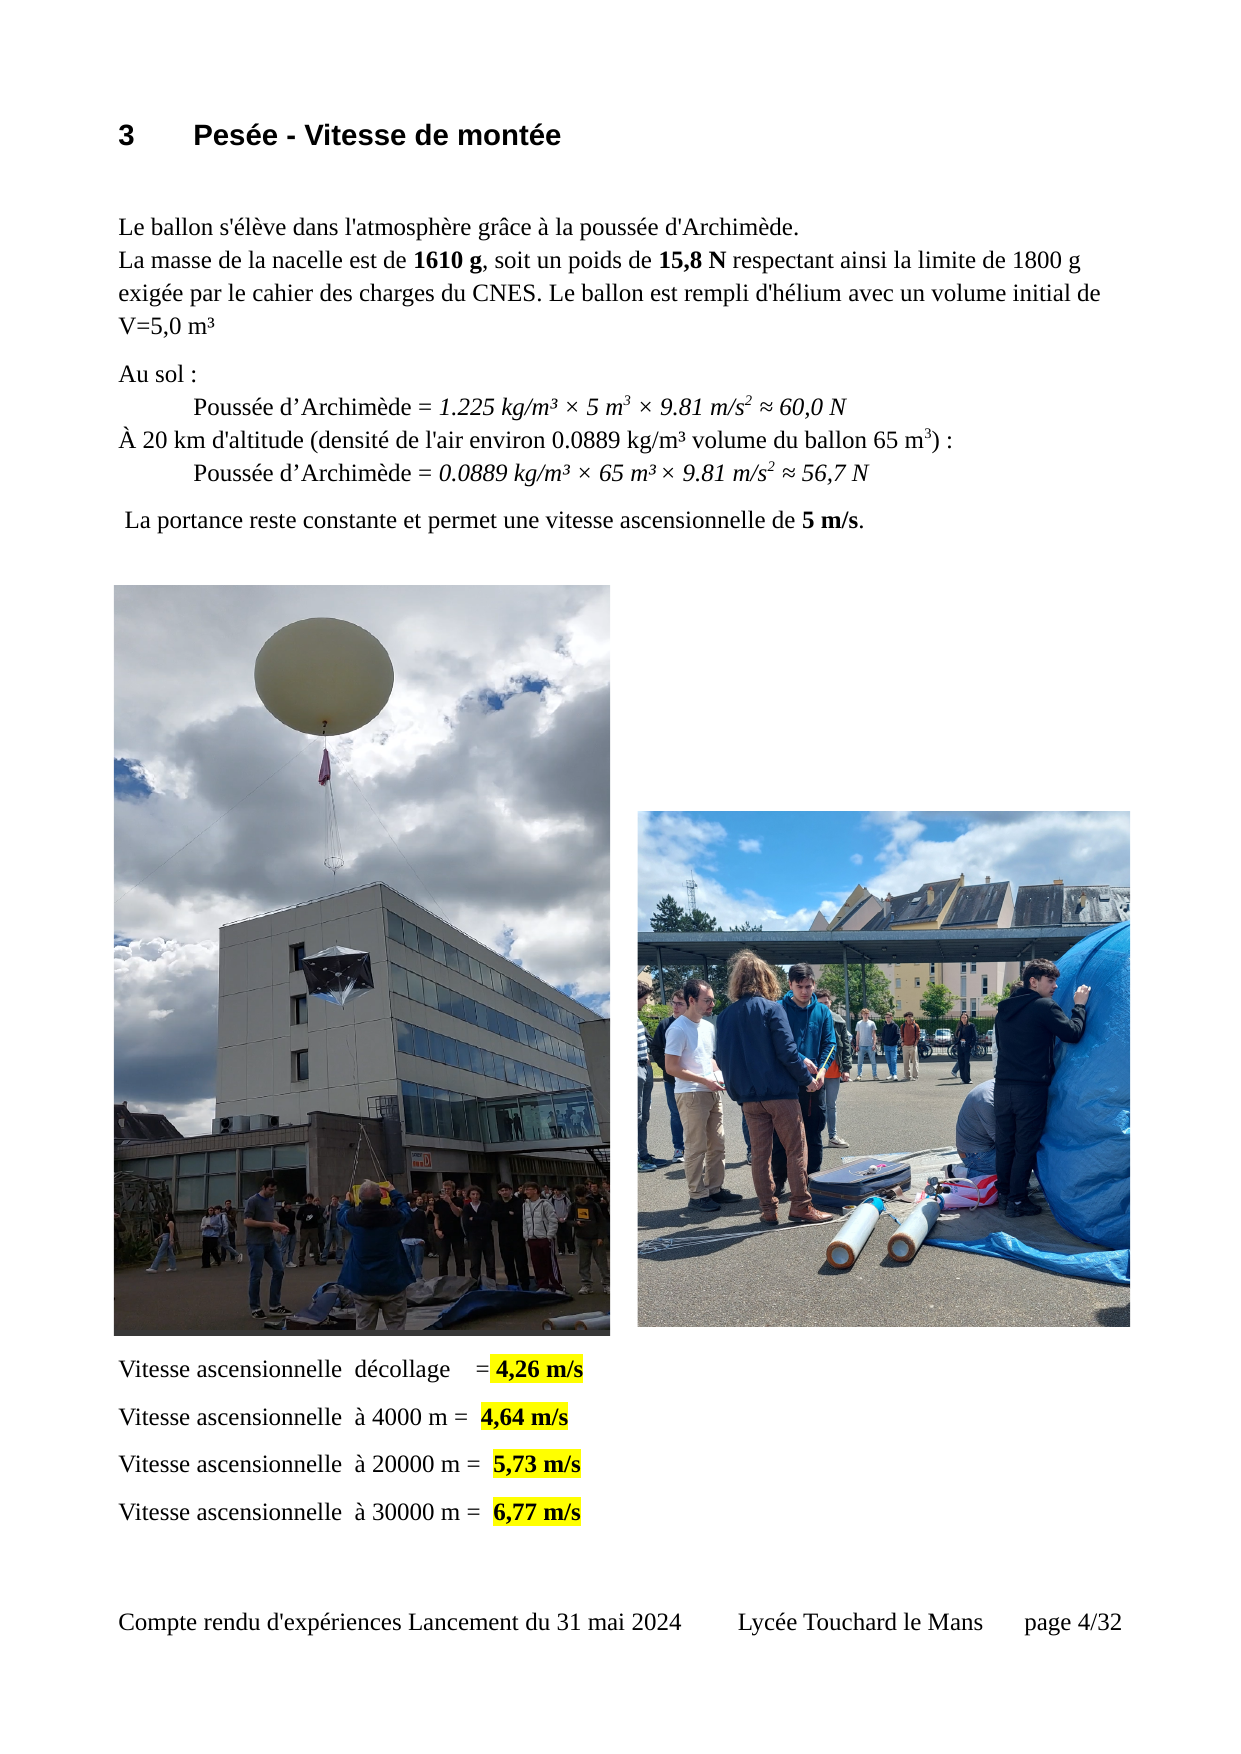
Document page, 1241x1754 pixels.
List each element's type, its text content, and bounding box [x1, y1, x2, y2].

picture [113, 585, 611, 1336]
text Vitesse ascensionnelle à 20000 m = 5,73 m/s [118, 1449, 1122, 1478]
text Vitesse ascensionnelle à 4000 m = 4,64 m/s [118, 1402, 1122, 1430]
picture [637, 811, 1131, 1327]
text Au sol : Poussée d’Archimède = 1.225 kg/m³ × 5 m3 × 9.81 m/s2 ≈ 60,0 N À 20 km d'altitude (densité de l'air environ 0.0889 kg/m³ volume du ballon 65 m3) : Poussée d’Archimède = 0.0889 kg/m³ × 65 m³ × 9.81 m/s2 ≈ 56,7 N [118, 359, 1122, 486]
text La portance reste constante et permet une vitesse ascensionnelle de 5 m/s. [118, 505, 1122, 534]
subtitle Pesée - Vitesse de montée [118, 118, 1122, 152]
text Vitesse ascensionnelle décollage = 4,26 m/s [118, 601, 1122, 1383]
text Le ballon s'élève dans l'atmosphère grâce à la poussée d'Archimède. La masse de la nacelle est de 1610 g, soit un poids de 15,8 N respectant ainsi la limite de 1800 g exigée par le cahier des charges du CNES. Le ballon est rempli d'hélium avec un volume initial de V=5,0 m³ [118, 212, 1122, 340]
text Vitesse ascensionnelle à 30000 m = 6,77 m/s [118, 1497, 1122, 1526]
